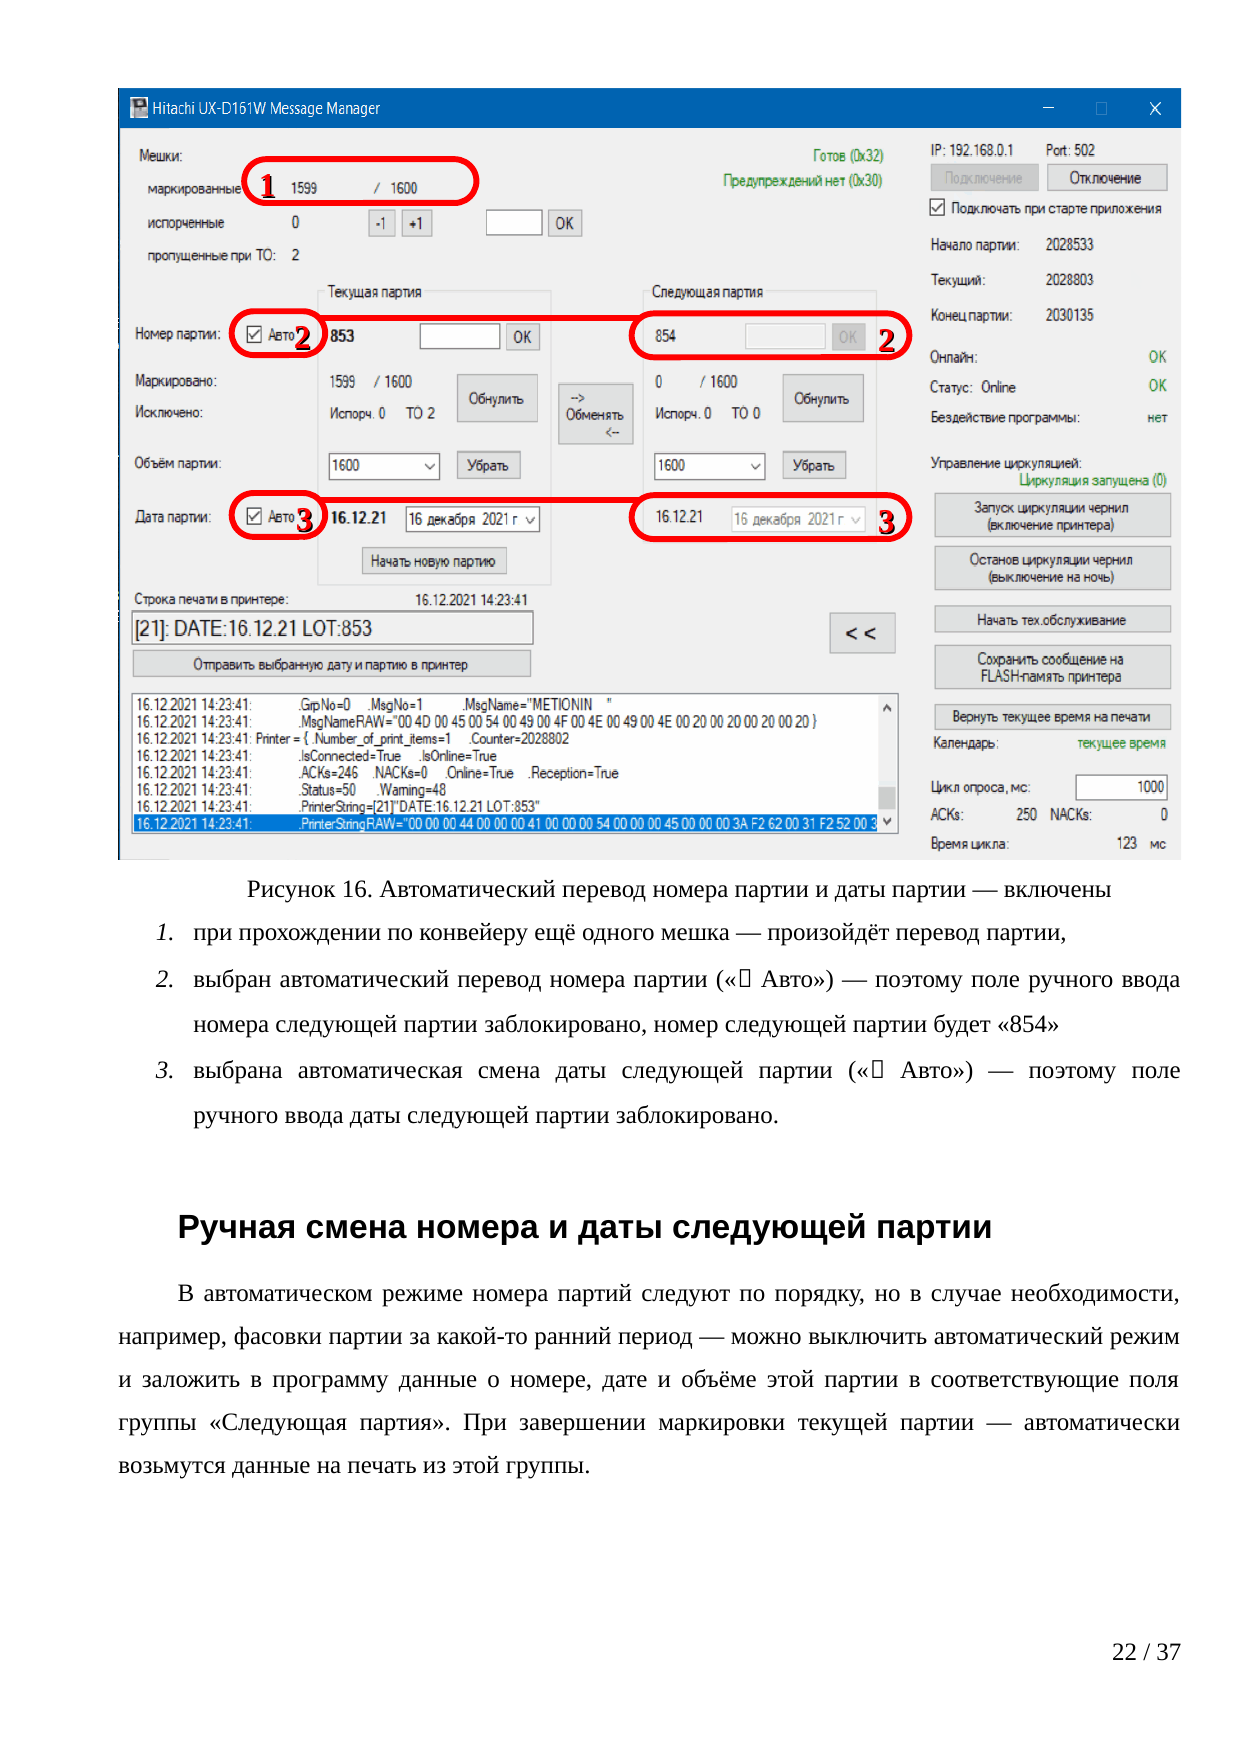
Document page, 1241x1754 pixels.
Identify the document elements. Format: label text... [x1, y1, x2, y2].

list выбран автоматический перевод номера партии (« Авто») — поэтому поле ручного ввода номера следующей партии заблокировано, номер следующей партии будет «854» [156, 960, 1181, 1037]
text Рисунок 16. Автоматический перевод номера партии и даты партии — включены [118, 874, 1181, 903]
subtitle Ручная смена номера и даты следующей партии [118, 1207, 1181, 1246]
text В автоматическом режиме номера партий следуют по порядку, но в случае необходимости, например, фасовки партии за какой-то ранний период — можно выключить автоматический режим и заложить в программу данные о номере, дате и объёме этой партии в соответствующие поля группы «Следующая партия». При завершении маркировки текущей партии — автоматически возьмутся данные на печать из этой группы. [118, 1278, 1181, 1479]
list выбрана автоматическая смена даты следующей партии (« Авто») — поэтому поле ручного ввода даты следующей партии заблокировано. [156, 1052, 1181, 1129]
list при прохождении по конвейеру ещё одного мешка — произойдёт перевод партии, [156, 917, 1181, 946]
